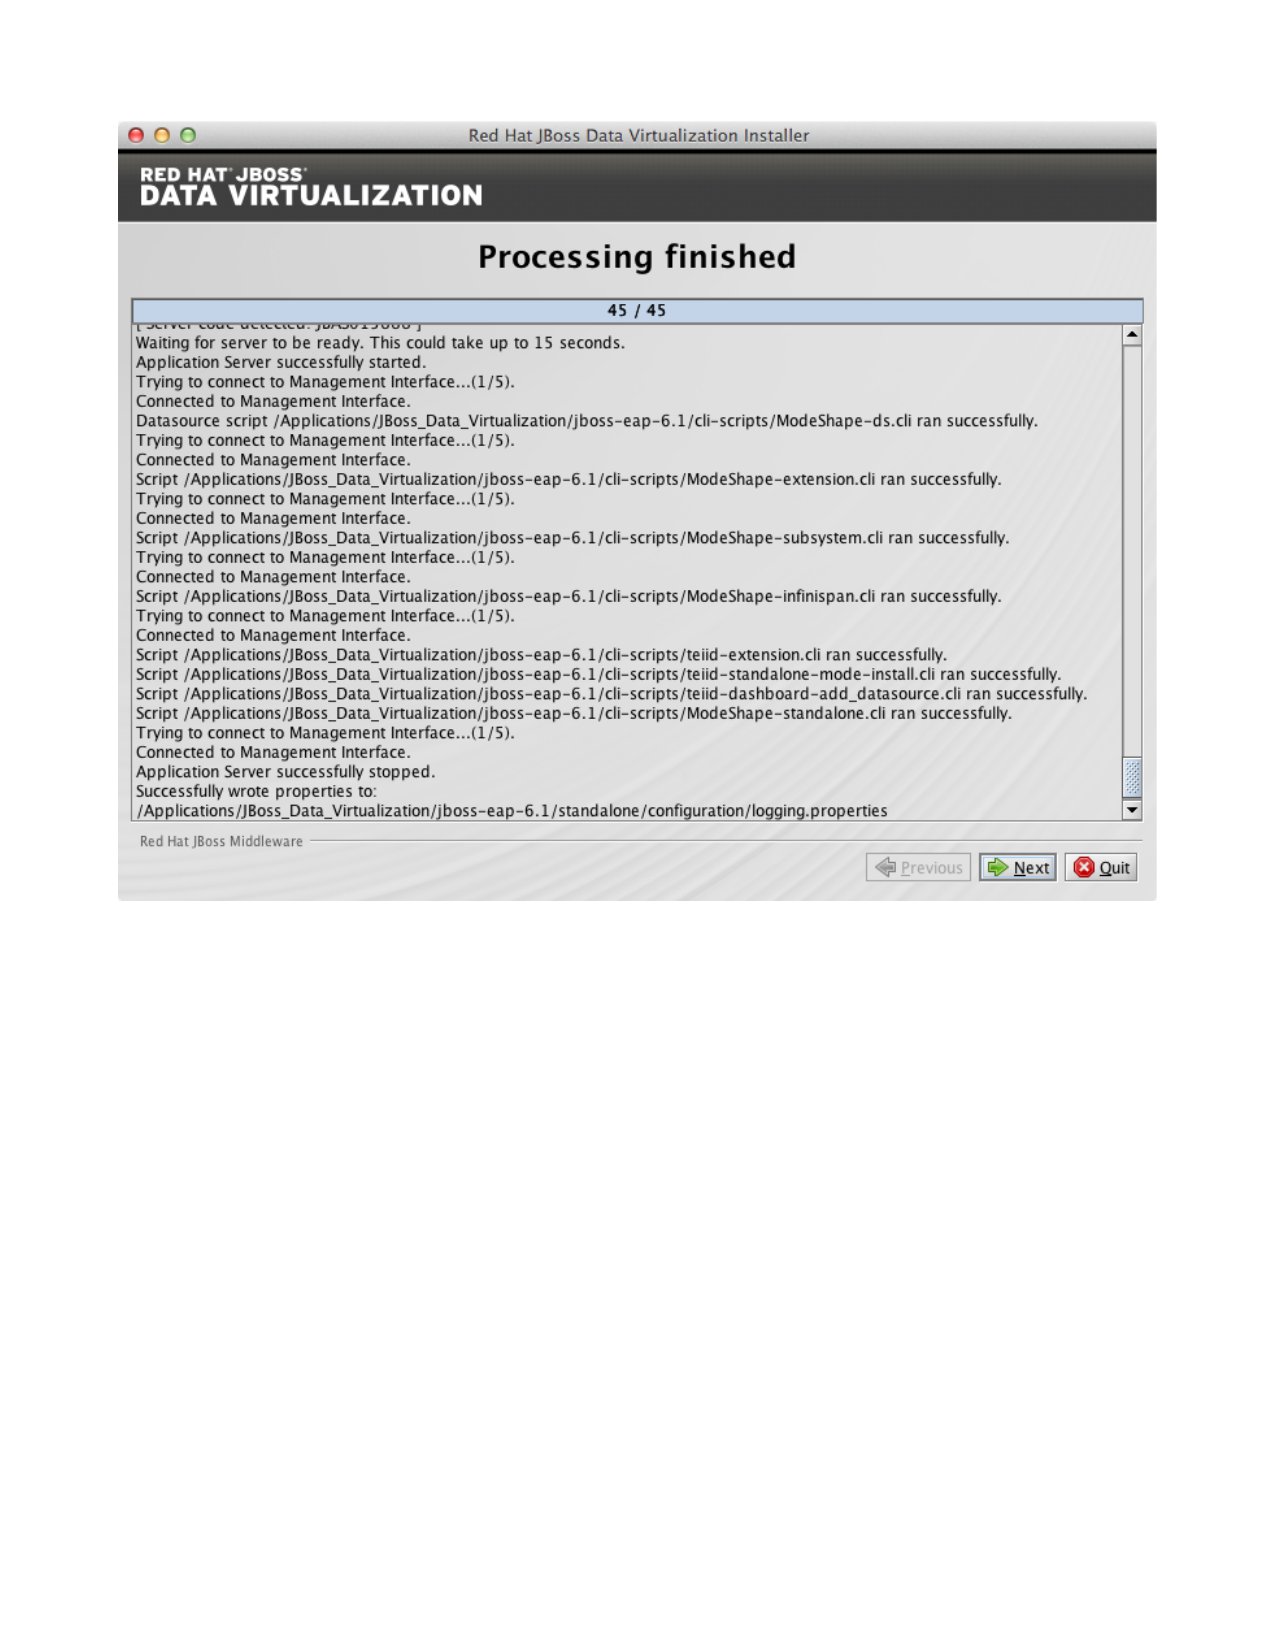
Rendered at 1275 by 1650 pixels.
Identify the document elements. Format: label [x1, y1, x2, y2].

picture [118, 121, 1157, 901]
